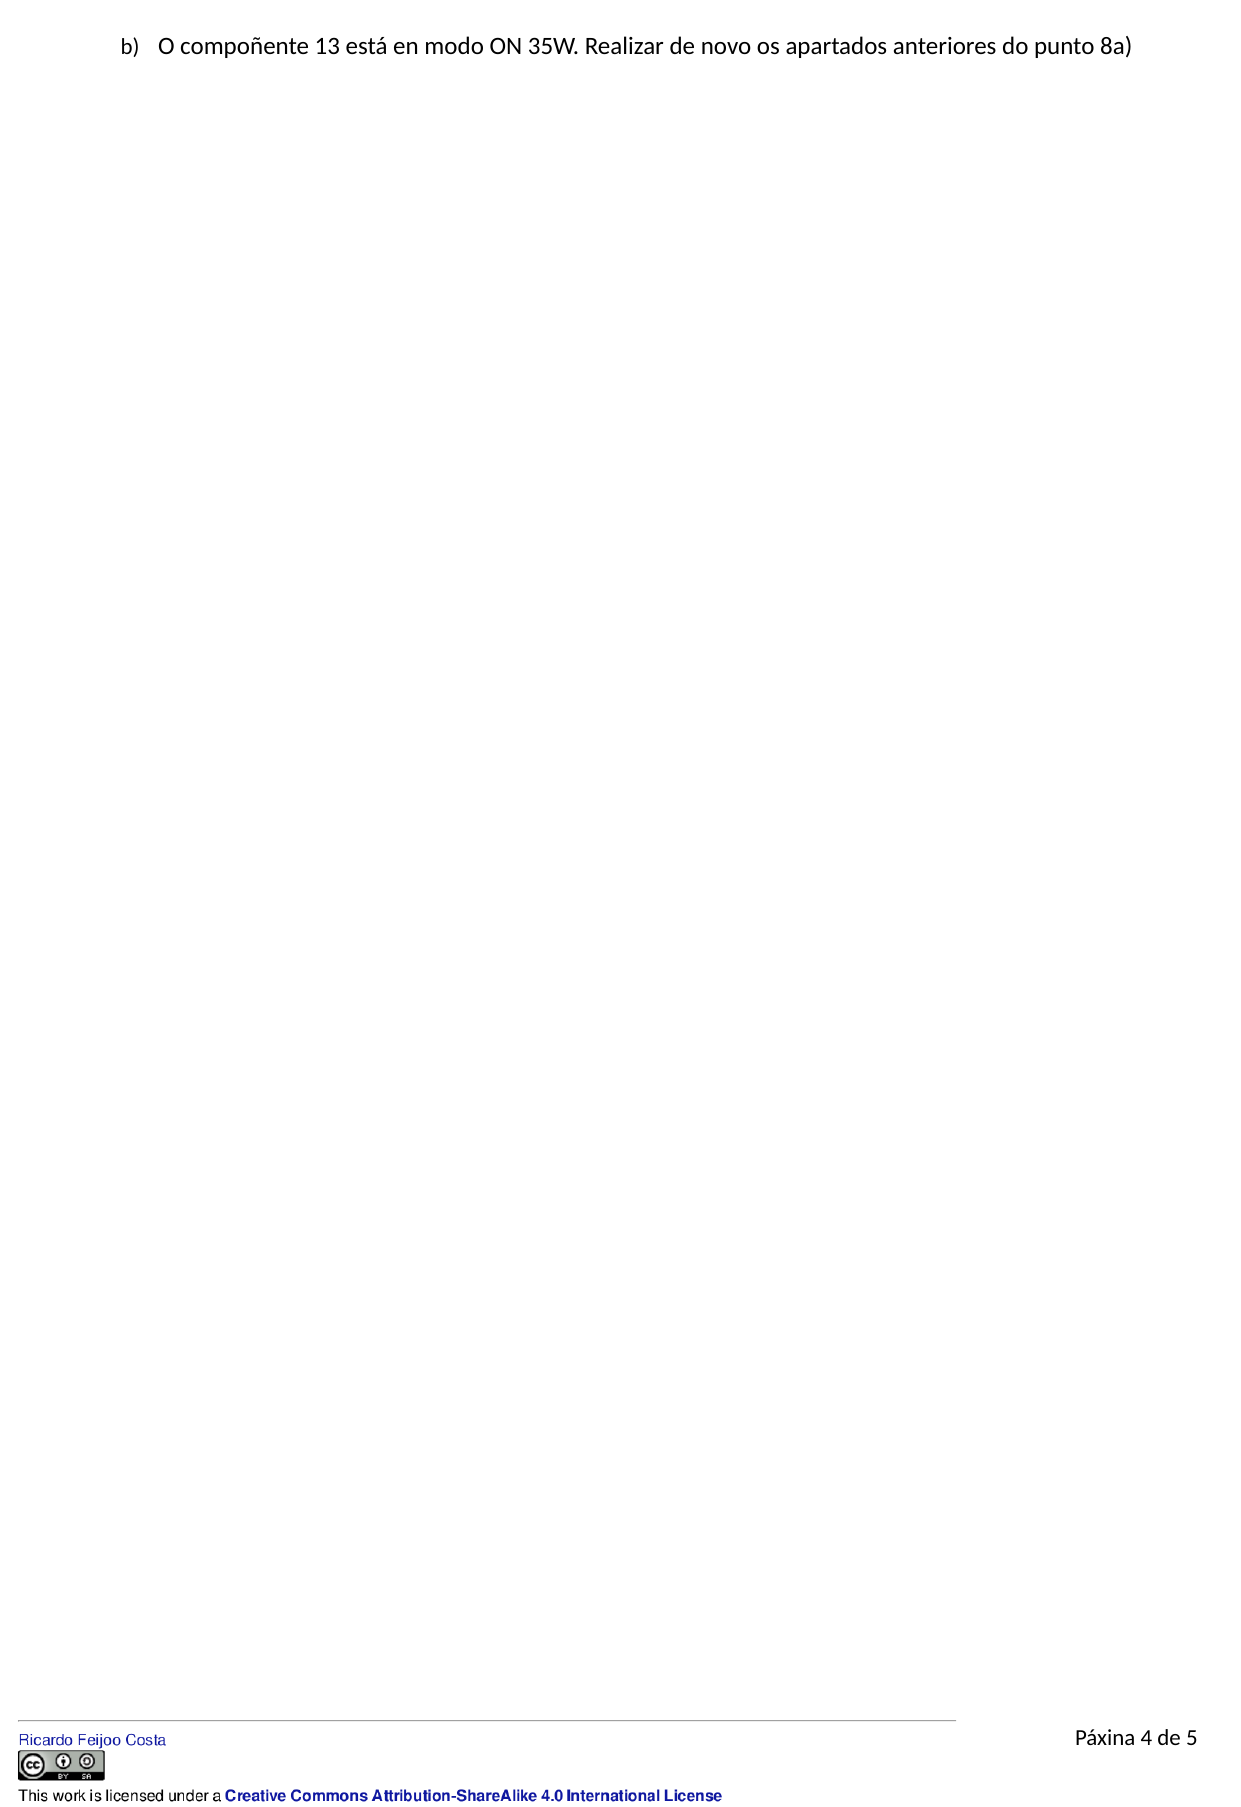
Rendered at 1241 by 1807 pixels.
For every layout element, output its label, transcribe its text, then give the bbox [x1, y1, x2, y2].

list O compoñente 13 está en modo ON 35W. Realizar de novo os apartados anteriores do punto 8a) [120, 30, 1197, 60]
picture [8, 1715, 957, 1806]
